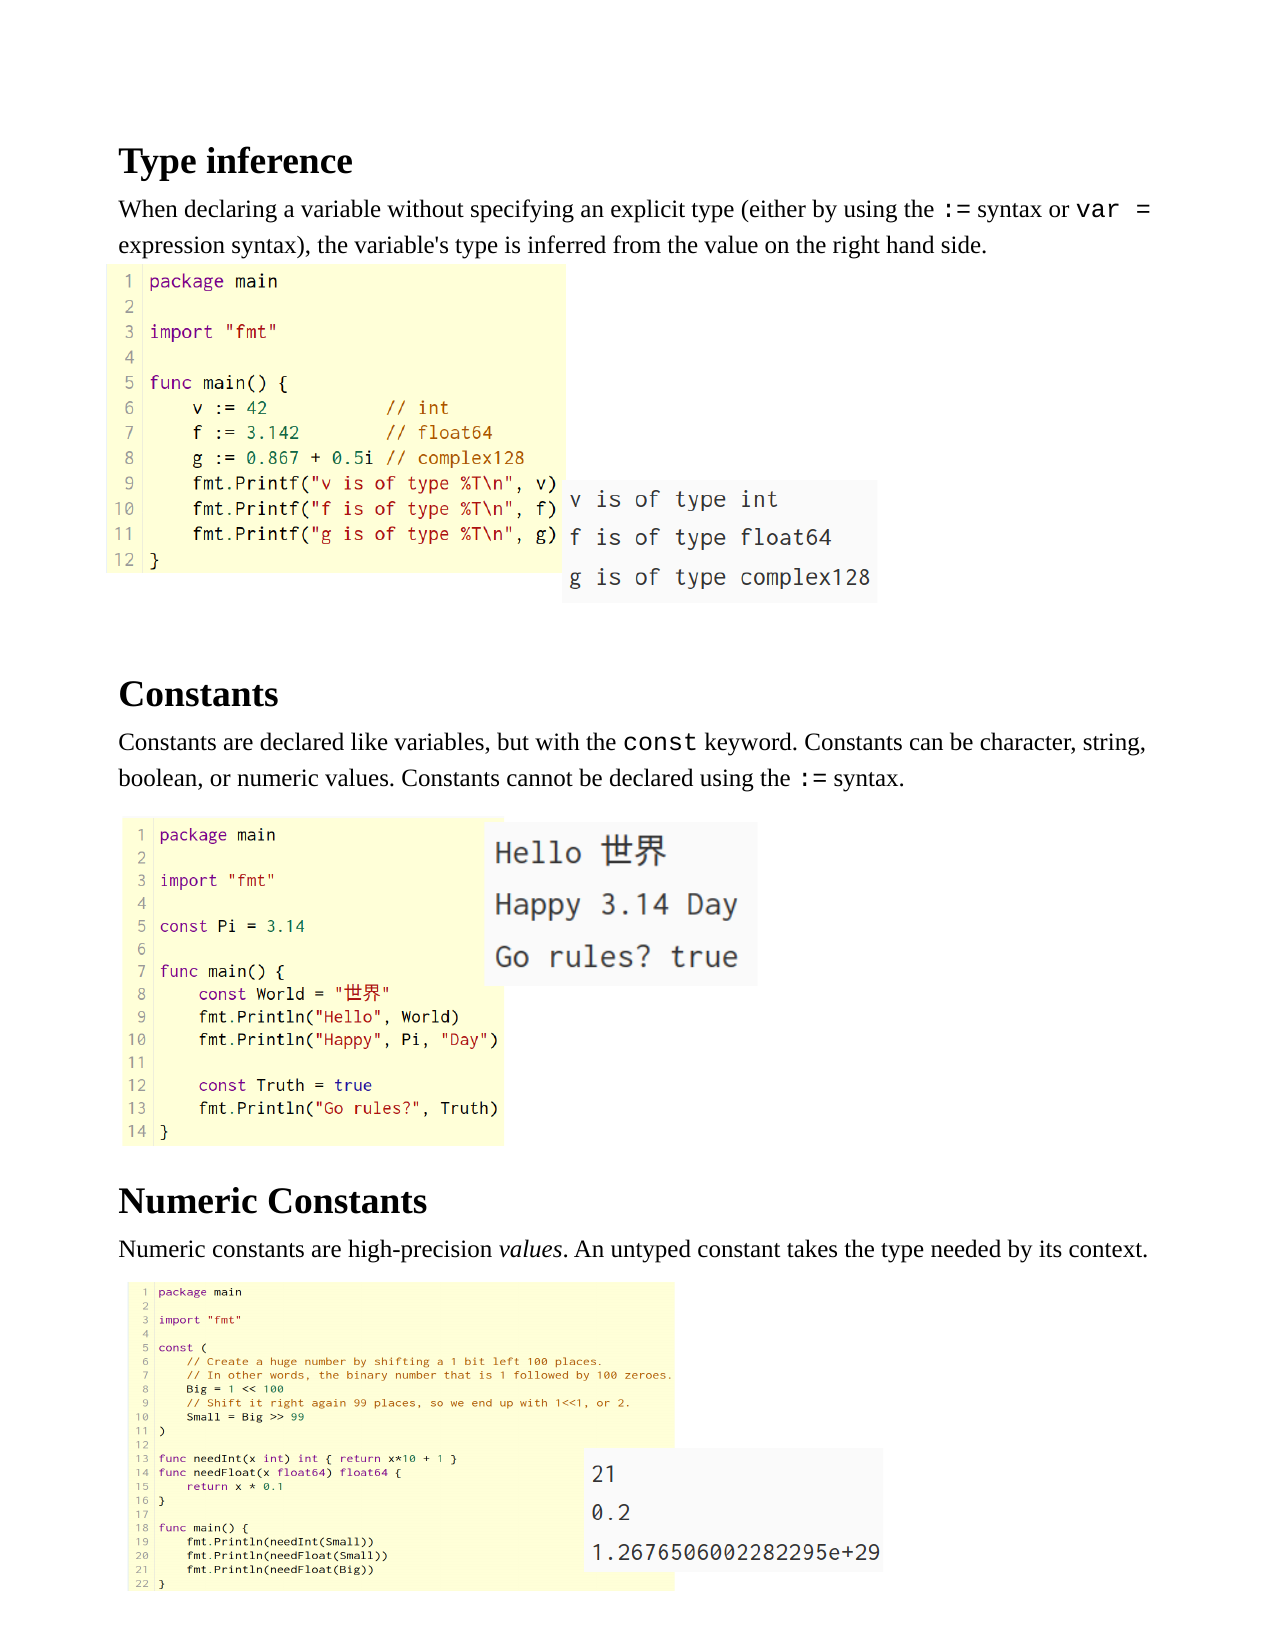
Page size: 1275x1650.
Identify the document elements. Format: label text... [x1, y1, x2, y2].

text Numeric constants are high-precision values. An untyped constant takes the type needed by its context. [118, 1234, 1157, 1263]
subtitle Constants [118, 672, 1157, 715]
subtitle Numeric Constants [118, 1178, 1157, 1222]
text When declaring a variable without specifying an explicit type (either by using the := syntax or var = expression syntax), the variable's type is inferred from the value on the right hand side. [118, 194, 1157, 258]
text Constants are declared like variables, but with the const keyword. Constants can be character, string, boolean, or numeric values. Constants cannot be declared using the := syntax. [118, 727, 1157, 793]
picture [122, 816, 758, 1146]
picture [106, 264, 878, 603]
picture [127, 1282, 884, 1591]
subtitle Type inference [118, 139, 1157, 182]
